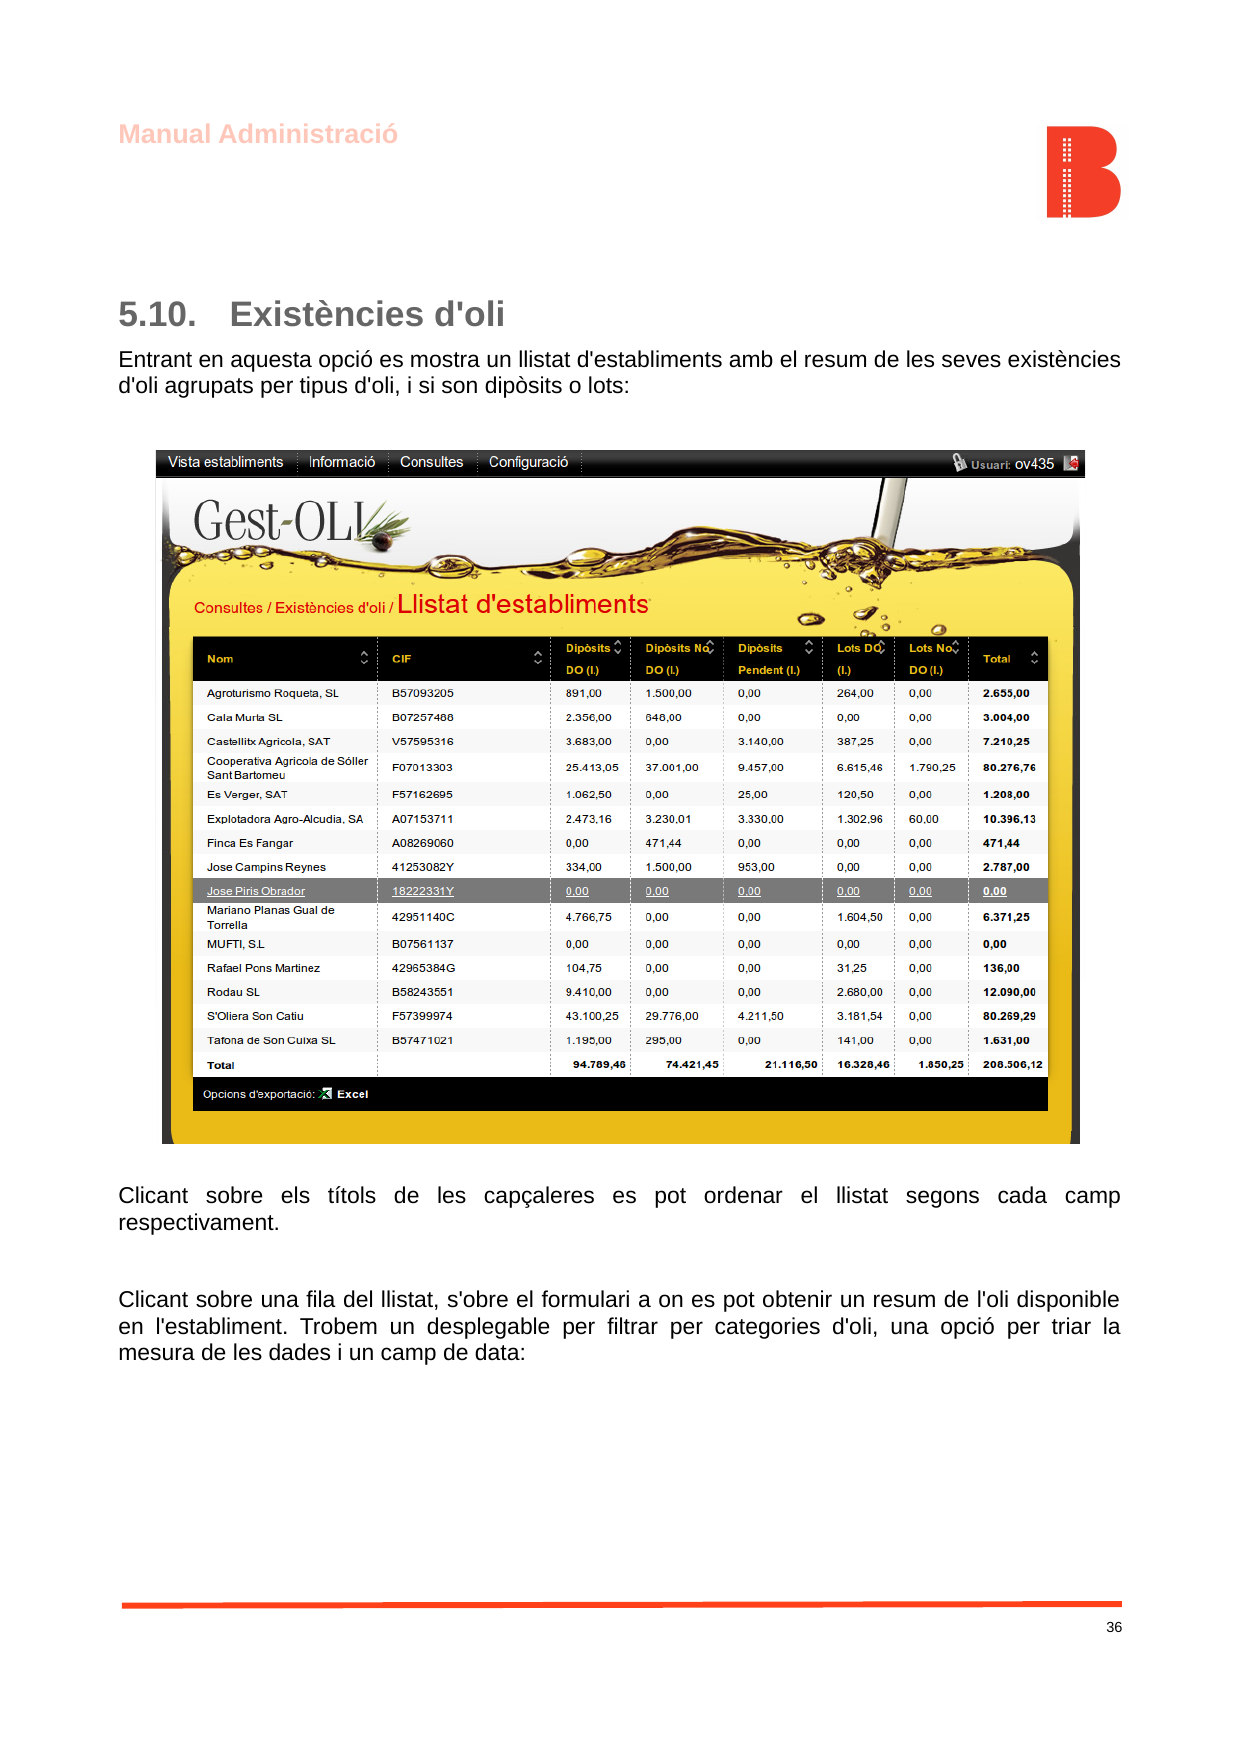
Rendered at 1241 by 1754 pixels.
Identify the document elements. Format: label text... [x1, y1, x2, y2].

text Clicant sobre una fila del llistat, s'obre el formulari a on es pot obtenir un resum de l'oli disponible en l'establiment. Trobem un desplegable per filtrar per categories d'oli, una opció per triar la mesura de les dades i un camp de data: [118, 1286, 1122, 1365]
text Clicant sobre els títols de les capçaleres es pot ordenar el llistat segons cada camp respectivament. [118, 1182, 1122, 1235]
text Entrant en aquesta opció es mostra un llistat d'establiments amb el resum de les seves existències d'oli agrupats per tipus d'oli, i si son dipòsits o lots: [118, 346, 1122, 399]
picture [1036, 124, 1130, 221]
subtitle Existències d'oli [118, 293, 1122, 333]
picture [155, 450, 1086, 1144]
